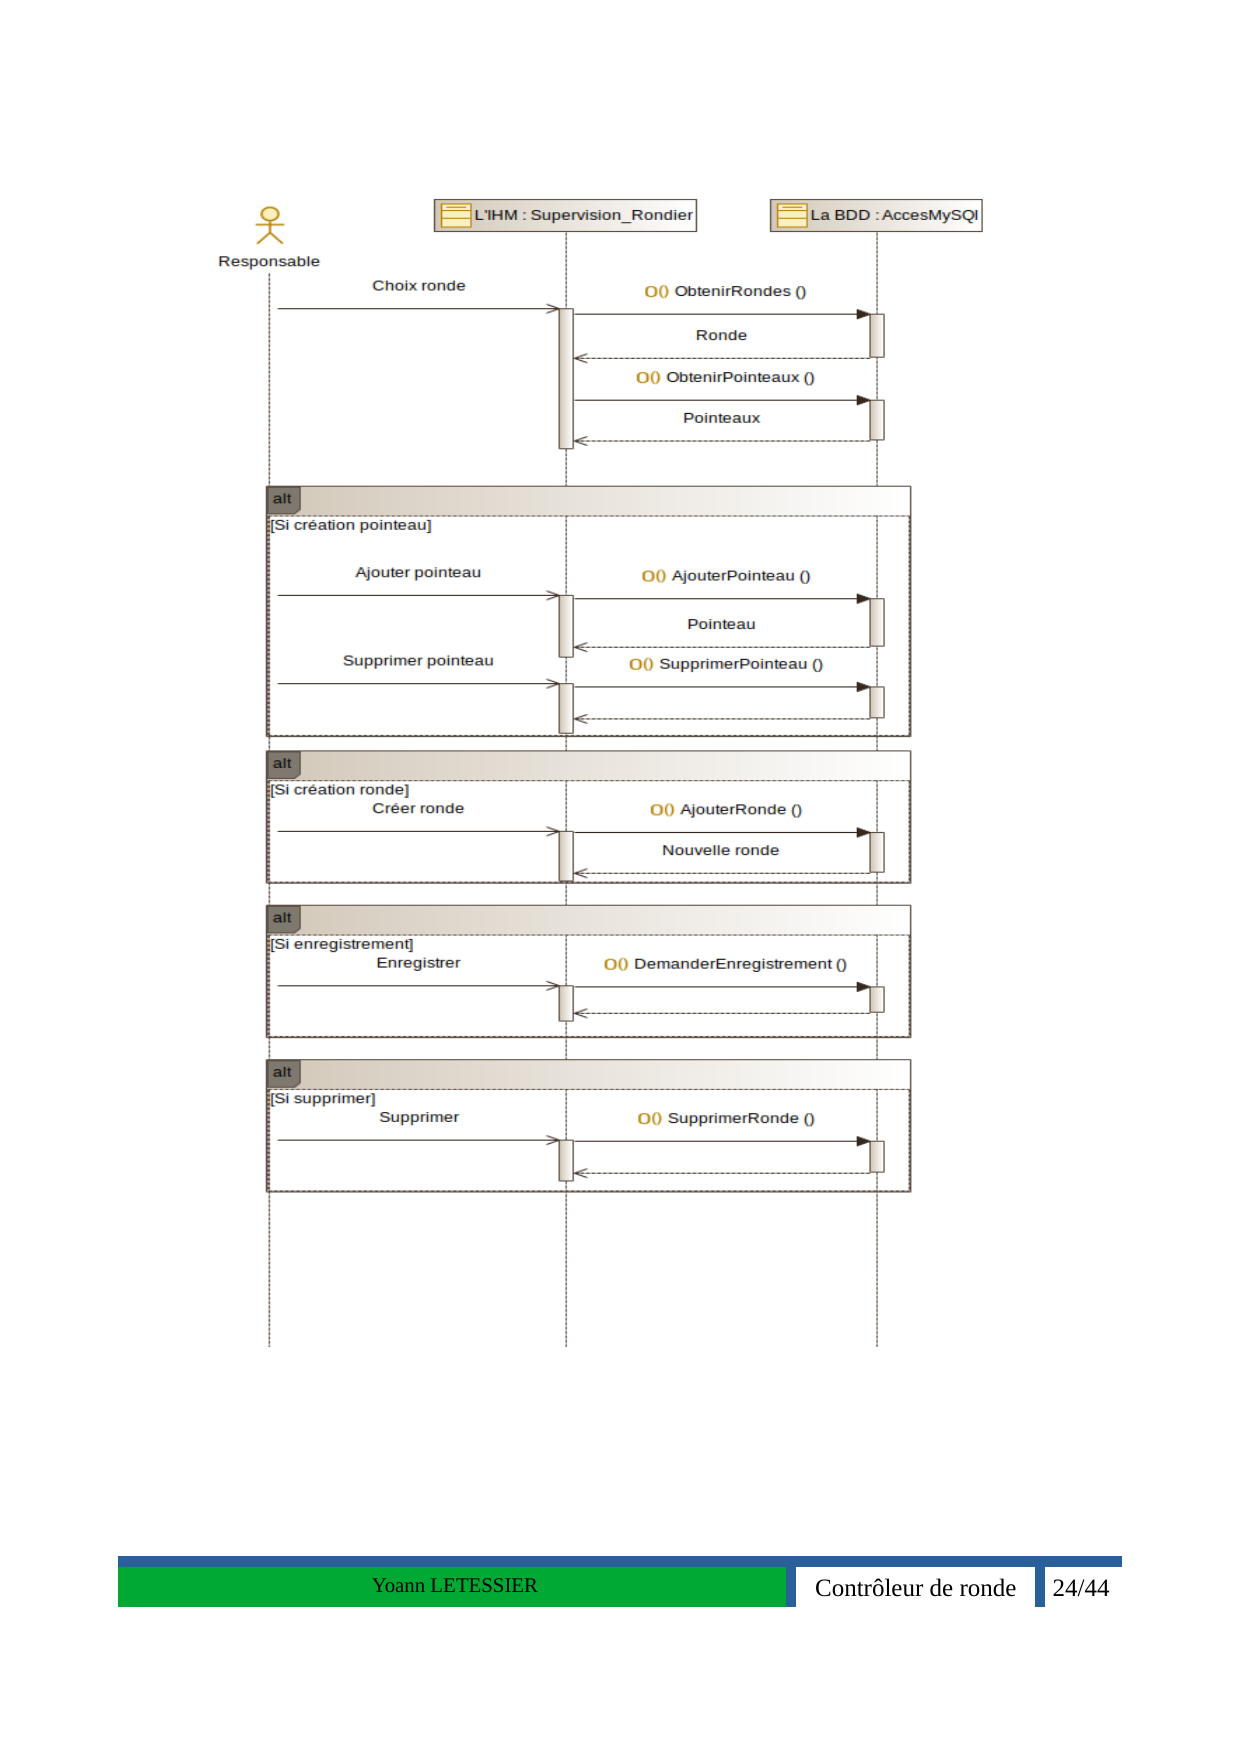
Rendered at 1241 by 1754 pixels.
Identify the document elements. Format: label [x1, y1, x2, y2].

picture [168, 188, 997, 1358]
